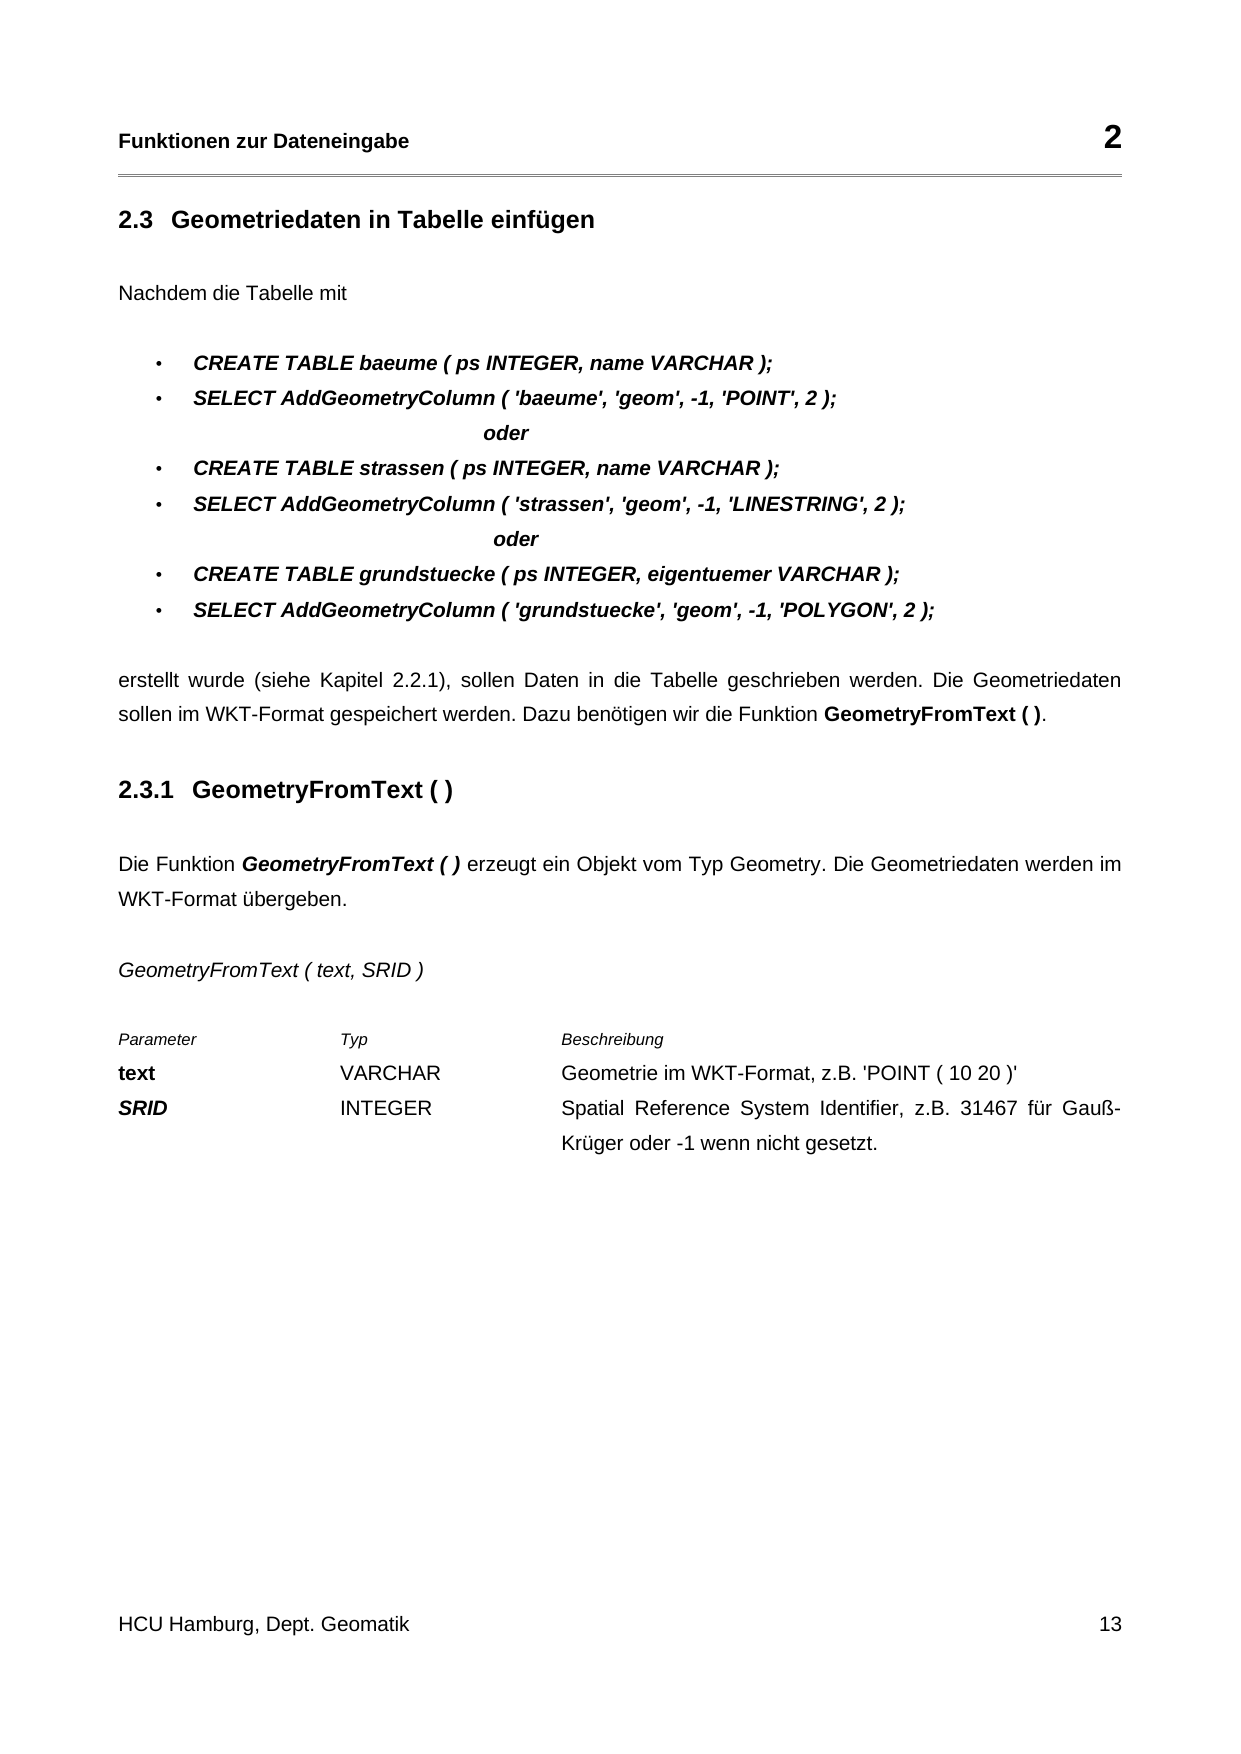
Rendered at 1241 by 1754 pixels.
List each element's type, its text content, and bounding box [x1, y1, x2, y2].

list CREATE TABLE strassen ( ps INTEGER, name VARCHAR ); [156, 457, 1122, 480]
text Nachdem die Tabelle mit [118, 282, 1122, 305]
text GeometryFromText ( text, SRID ) [118, 959, 1122, 982]
list CREATE TABLE baeume ( ps INTEGER, name VARCHAR ); [156, 352, 1122, 375]
text erstellt wurde (siehe Kapitel 2.2.1), sollen Daten in die Tabelle geschrieben werden. Die Geometriedaten sollen im WKT-Format gespeichert werden. Dazu benötigen wir die Funktion GeometryFromText ( ). [118, 668, 1122, 726]
text text VARCHAR Geometrie im WKT-Format, z.B. 'POINT ( 10 20 )' [118, 1061, 1122, 1084]
list oder [456, 528, 1122, 551]
text oder [118, 422, 1122, 445]
list SELECT AddGeometryColumn ( 'strassen', 'geom', -1, 'LINESTRING', 2 ); [156, 493, 1122, 516]
subtitle Geometriedaten in Tabelle einfügen [118, 206, 1122, 234]
list SELECT AddGeometryColumn ( 'grundstuecke', 'geom', -1, 'POLYGON', 2 ); [156, 598, 1122, 622]
text Parameter Typ Beschreibung [118, 1030, 1122, 1049]
subtitle GeometryFromText ( ) [118, 775, 1122, 803]
list SELECT AddGeometryColumn ( 'baeume', 'geom', -1, 'POINT', 2 ); [156, 387, 1122, 410]
text Die Funktion GeometryFromText ( ) erzeugt ein Objekt vom Typ Geometry. Die Geometriedaten werden im WKT-Format übergeben. [118, 853, 1122, 911]
list CREATE TABLE grundstuecke ( ps INTEGER, eigentuemer VARCHAR ); [156, 563, 1122, 586]
text SRID INTEGER Spatial Reference System Identifier, z.B. 31467 für Gauß- Krüger oder -1 wenn nicht gesetzt. [118, 1097, 1122, 1155]
